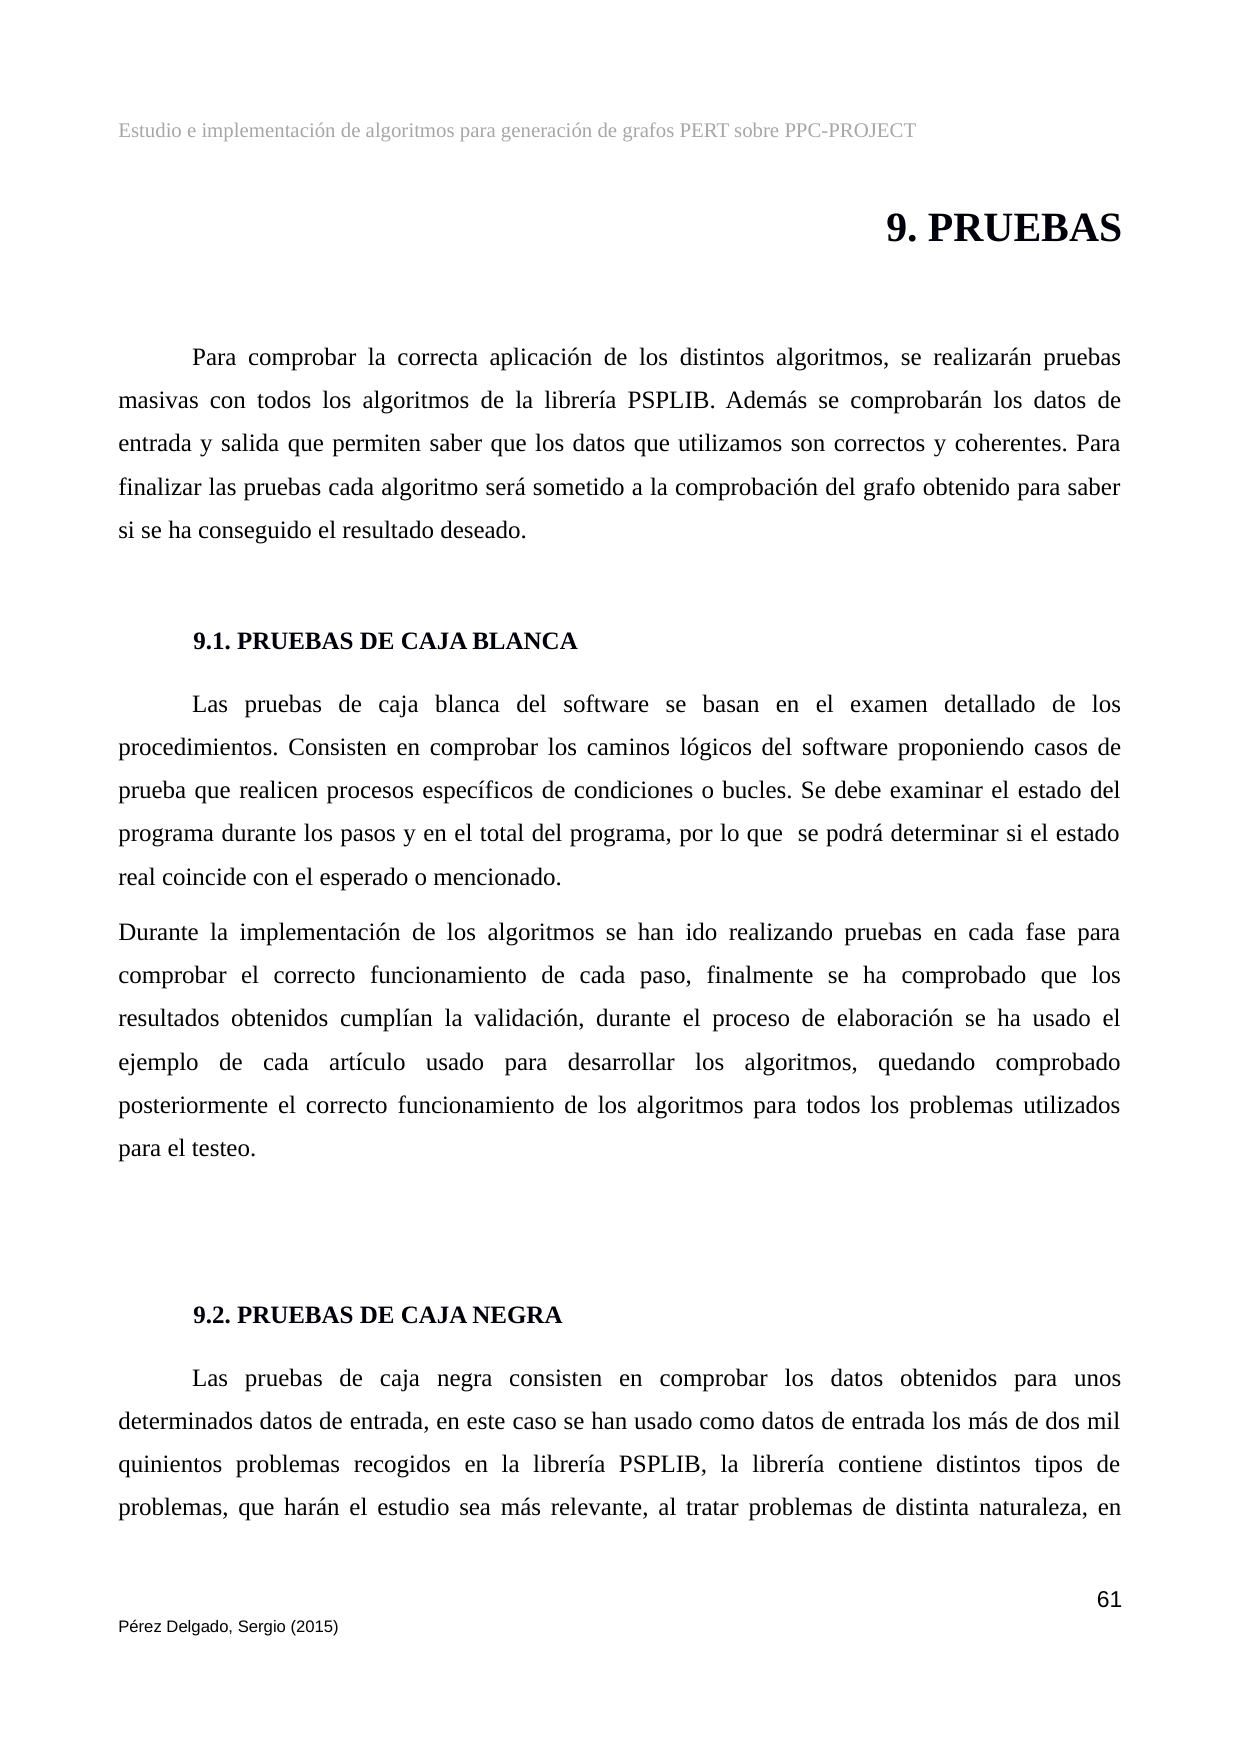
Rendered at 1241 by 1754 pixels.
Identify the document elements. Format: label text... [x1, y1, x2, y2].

subtitle 9. PRUEBAS [156, 202, 1122, 250]
text Durante la implementación de los algoritmos se han ido realizando pruebas en cada fase para comprobar el correcto funcionamiento de cada paso, finalmente se ha comprobado que los resultados obtenidos cumplían la validación, durante el proceso de elaboración se ha usado el ejemplo de cada artículo usado para desarrollar los algoritmos, quedando comprobado posteriormente el correcto funcionamiento de los algoritmos para todos los problemas utilizados para el testeo. [118, 917, 1122, 1162]
subtitle 9.2. PRUEBAS DE CAJA NEGRA [156, 1300, 1122, 1328]
text Para comprobar la correcta aplicación de los distintos algoritmos, se realizarán pruebas masivas con todos los algoritmos de la librería PSPLIB. Además se comprobarán los datos de entrada y salida que permiten saber que los datos que utilizamos son correctos y coherentes. Para finalizar las pruebas cada algoritmo será sometido a la comprobación del grafo obtenido para saber si se ha conseguido el resultado deseado. [118, 342, 1122, 543]
subtitle 9.1. PRUEBAS DE CAJA BLANCA [156, 626, 1122, 655]
text Las pruebas de caja negra consisten en comprobar los datos obtenidos para unos determinados datos de entrada, en este caso se han usado como datos de entrada los más de dos mil quinientos problemas recogidos en la librería PSPLIB, la librería contiene distintos tipos de problemas, que harán el estudio sea más relevante, al tratar problemas de distinta naturaleza, en [118, 1363, 1122, 1521]
text Las pruebas de caja blanca del software se basan en el examen detallado de los procedimientos. Consisten en comprobar los caminos lógicos del software proponiendo casos de prueba que realicen procesos específicos de condiciones o bucles. Se debe examinar el estado del programa durante los pasos y en el total del programa, por lo que se podrá determinar si el estado real coincide con el esperado o mencionado. [118, 689, 1122, 890]
